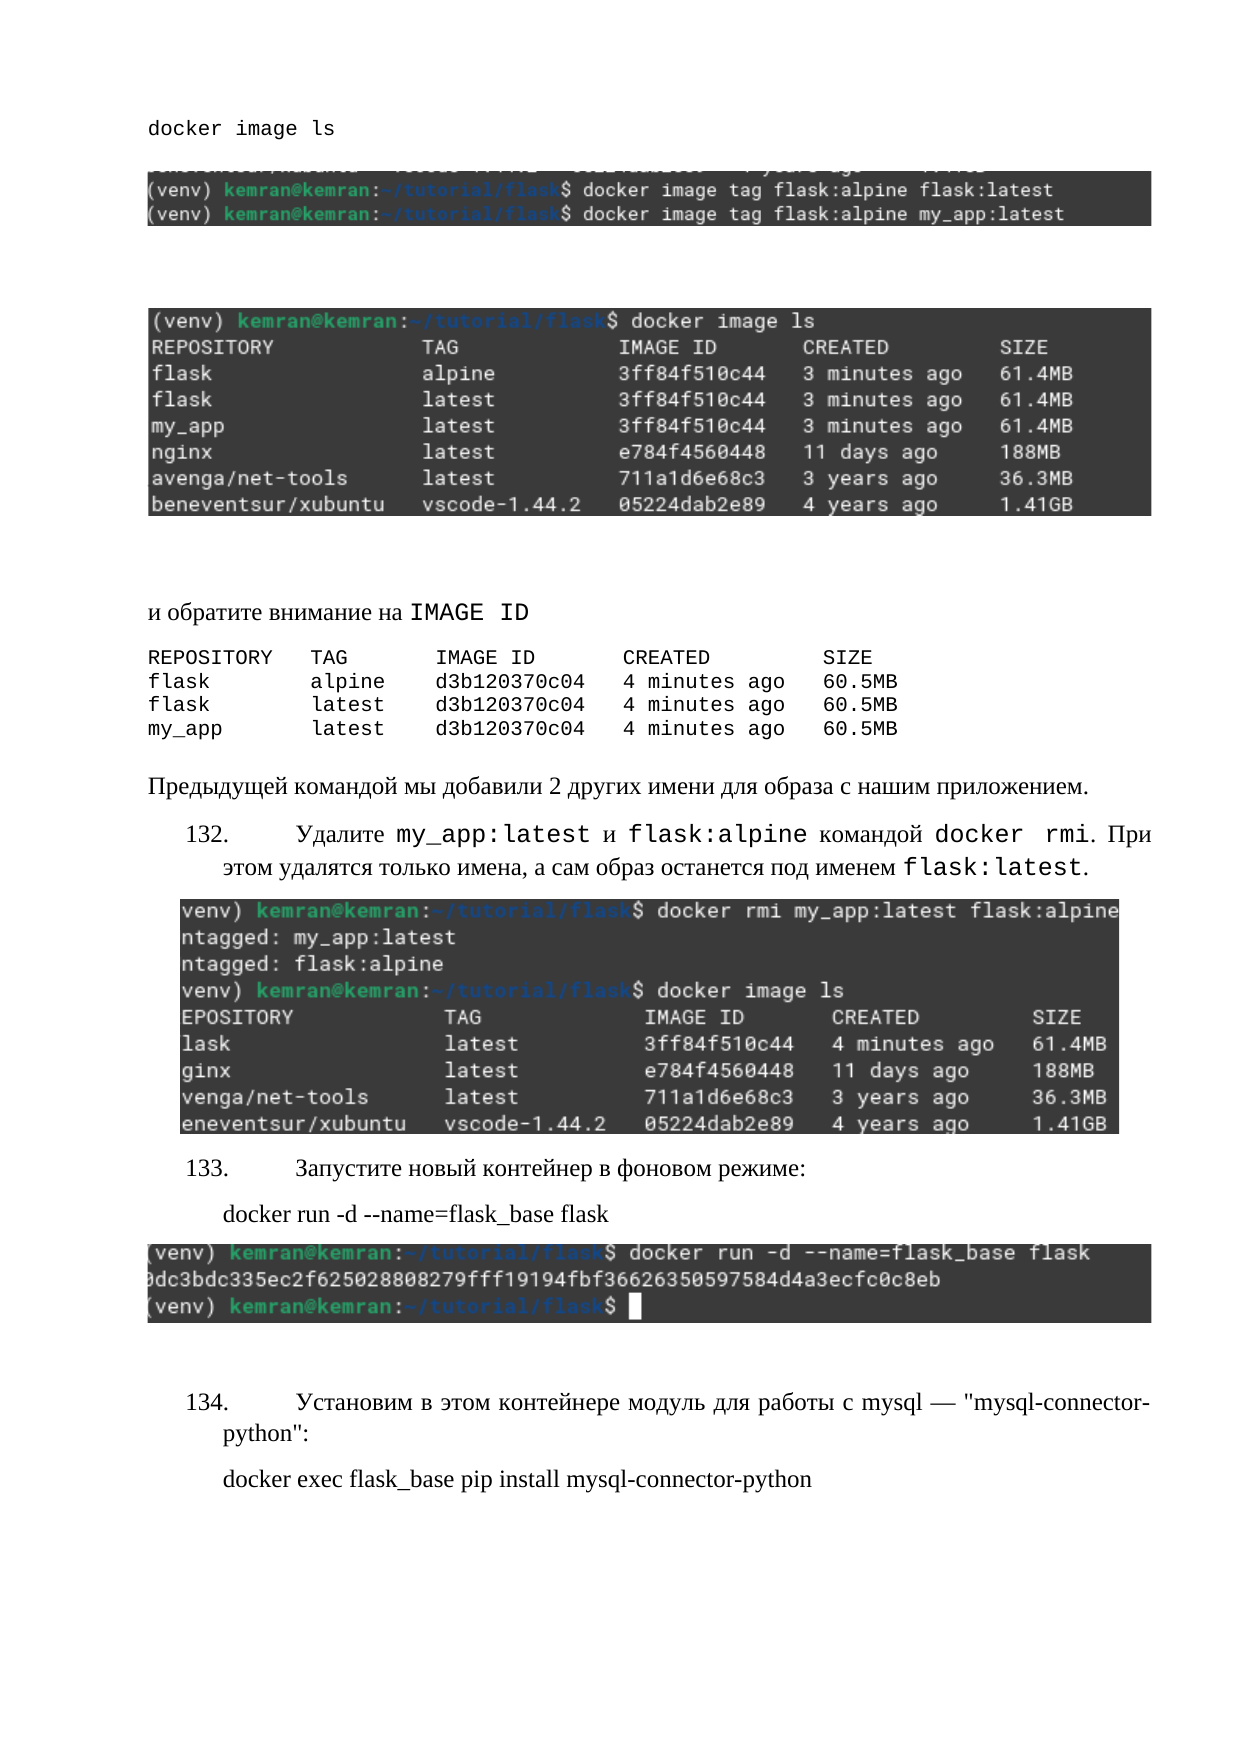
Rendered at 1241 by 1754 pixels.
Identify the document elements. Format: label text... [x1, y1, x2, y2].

text flask latest d3b120370c04 4 minutes ago 60.5MB [148, 694, 1152, 718]
list Удалите my_app:latest и flask:alpine командой docker rmi. При этом удалятся только имена, а сам образ останется под именем flask:latest. [185, 819, 1152, 883]
list Запустите новый контейнер в фоновом режиме: [185, 945, 1152, 1182]
text Предыдущей командой мы добавили 2 других имени для образа с нашим приложением. [148, 771, 1152, 800]
text docker image ls [148, 118, 1152, 142]
text my_app latest d3b120370c04 4 minutes ago 60.5MB [148, 718, 1152, 742]
list docker run -d --name=flask_base flask [185, 1199, 1152, 1227]
picture [147, 308, 1152, 516]
list docker exec flask_base pip install mysql-connector-python [185, 1464, 1152, 1492]
picture [147, 171, 1152, 226]
picture [147, 1244, 1152, 1323]
text и обратите внимание на IMAGE ID [148, 597, 1152, 628]
list Установим в этом контейнере модуль для работы с mysql — "mysql-connector-python": [185, 1387, 1152, 1447]
picture [180, 899, 1120, 1134]
text flask alpine d3b120370c04 4 minutes ago 60.5MB [148, 671, 1152, 694]
text REPOSITORY TAG IMAGE ID CREATED SIZE [148, 647, 1152, 671]
